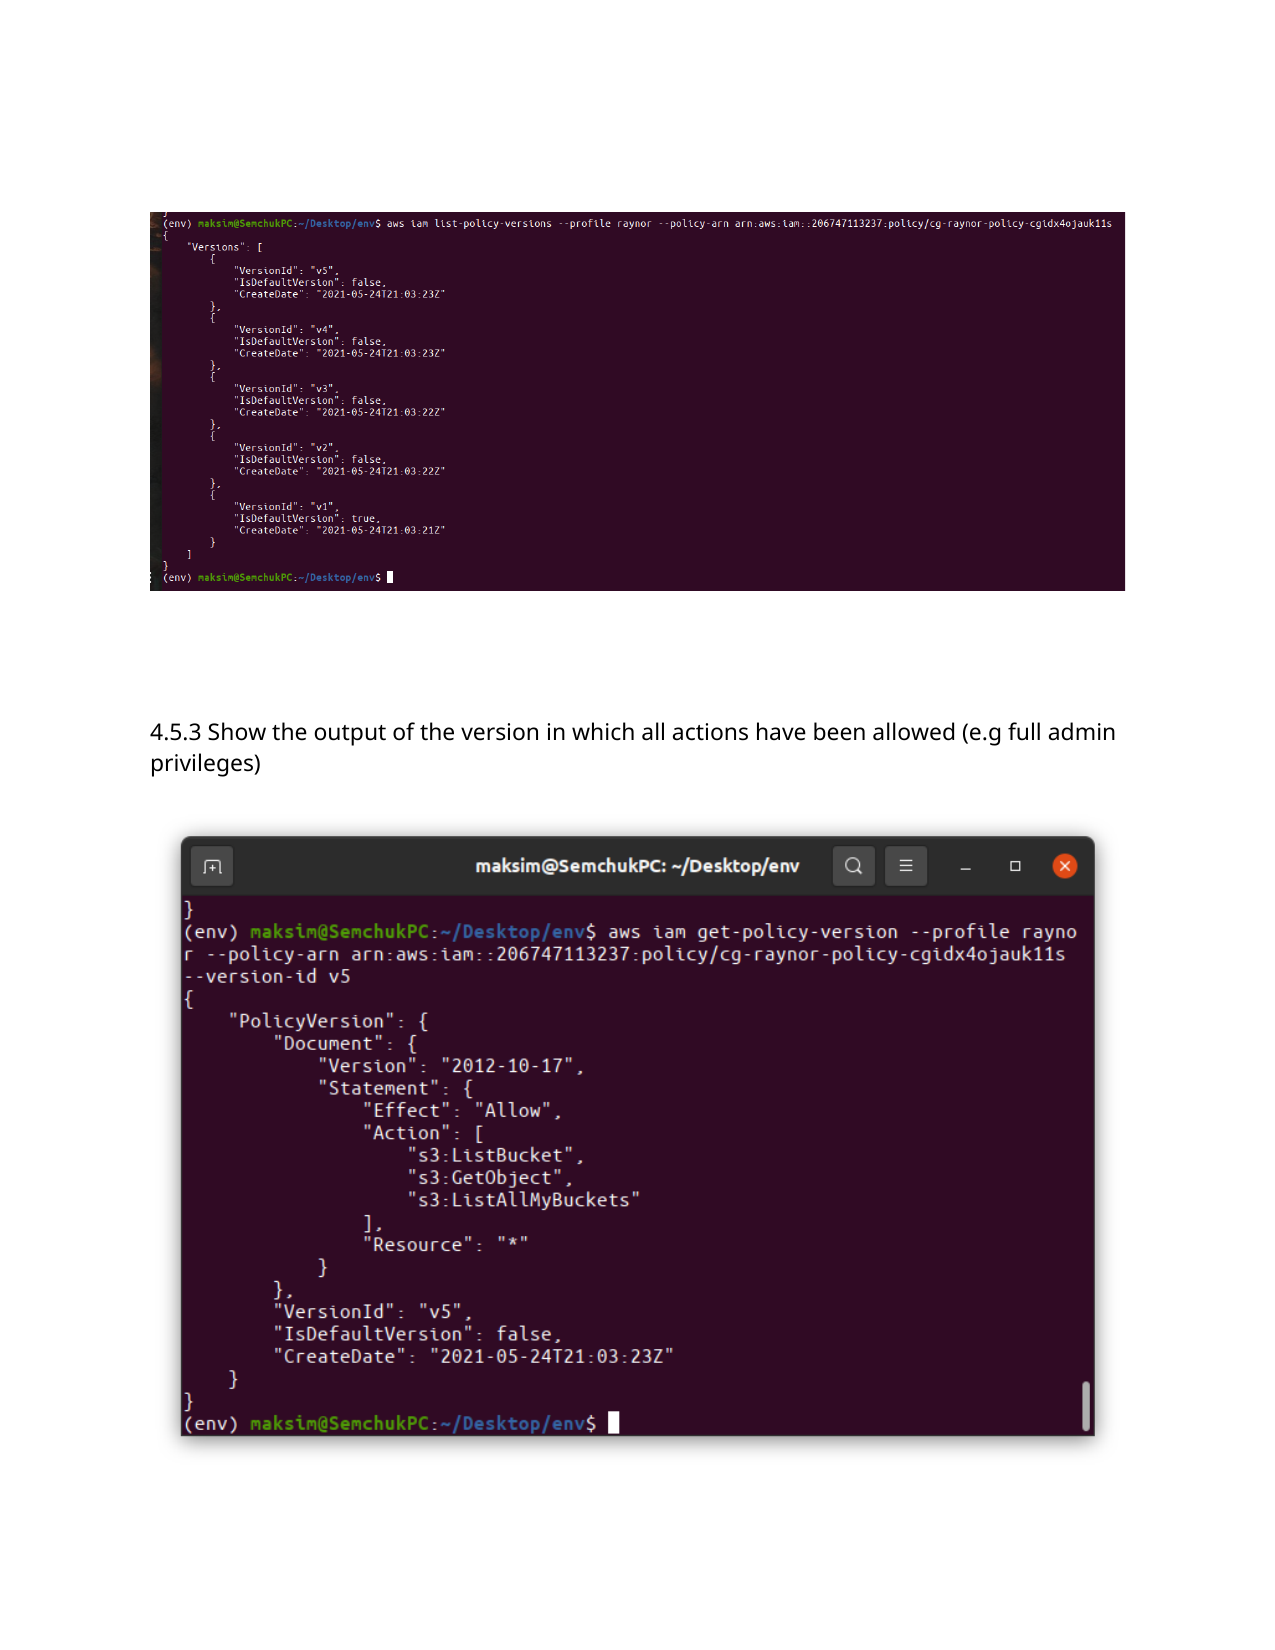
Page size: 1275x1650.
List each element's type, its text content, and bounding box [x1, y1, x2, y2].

text 4.5.3 Show the output of the version in which all actions have been allowed (e.g full admin privileges) [150, 716, 1125, 778]
picture [150, 809, 1125, 1471]
picture [150, 212, 1125, 591]
